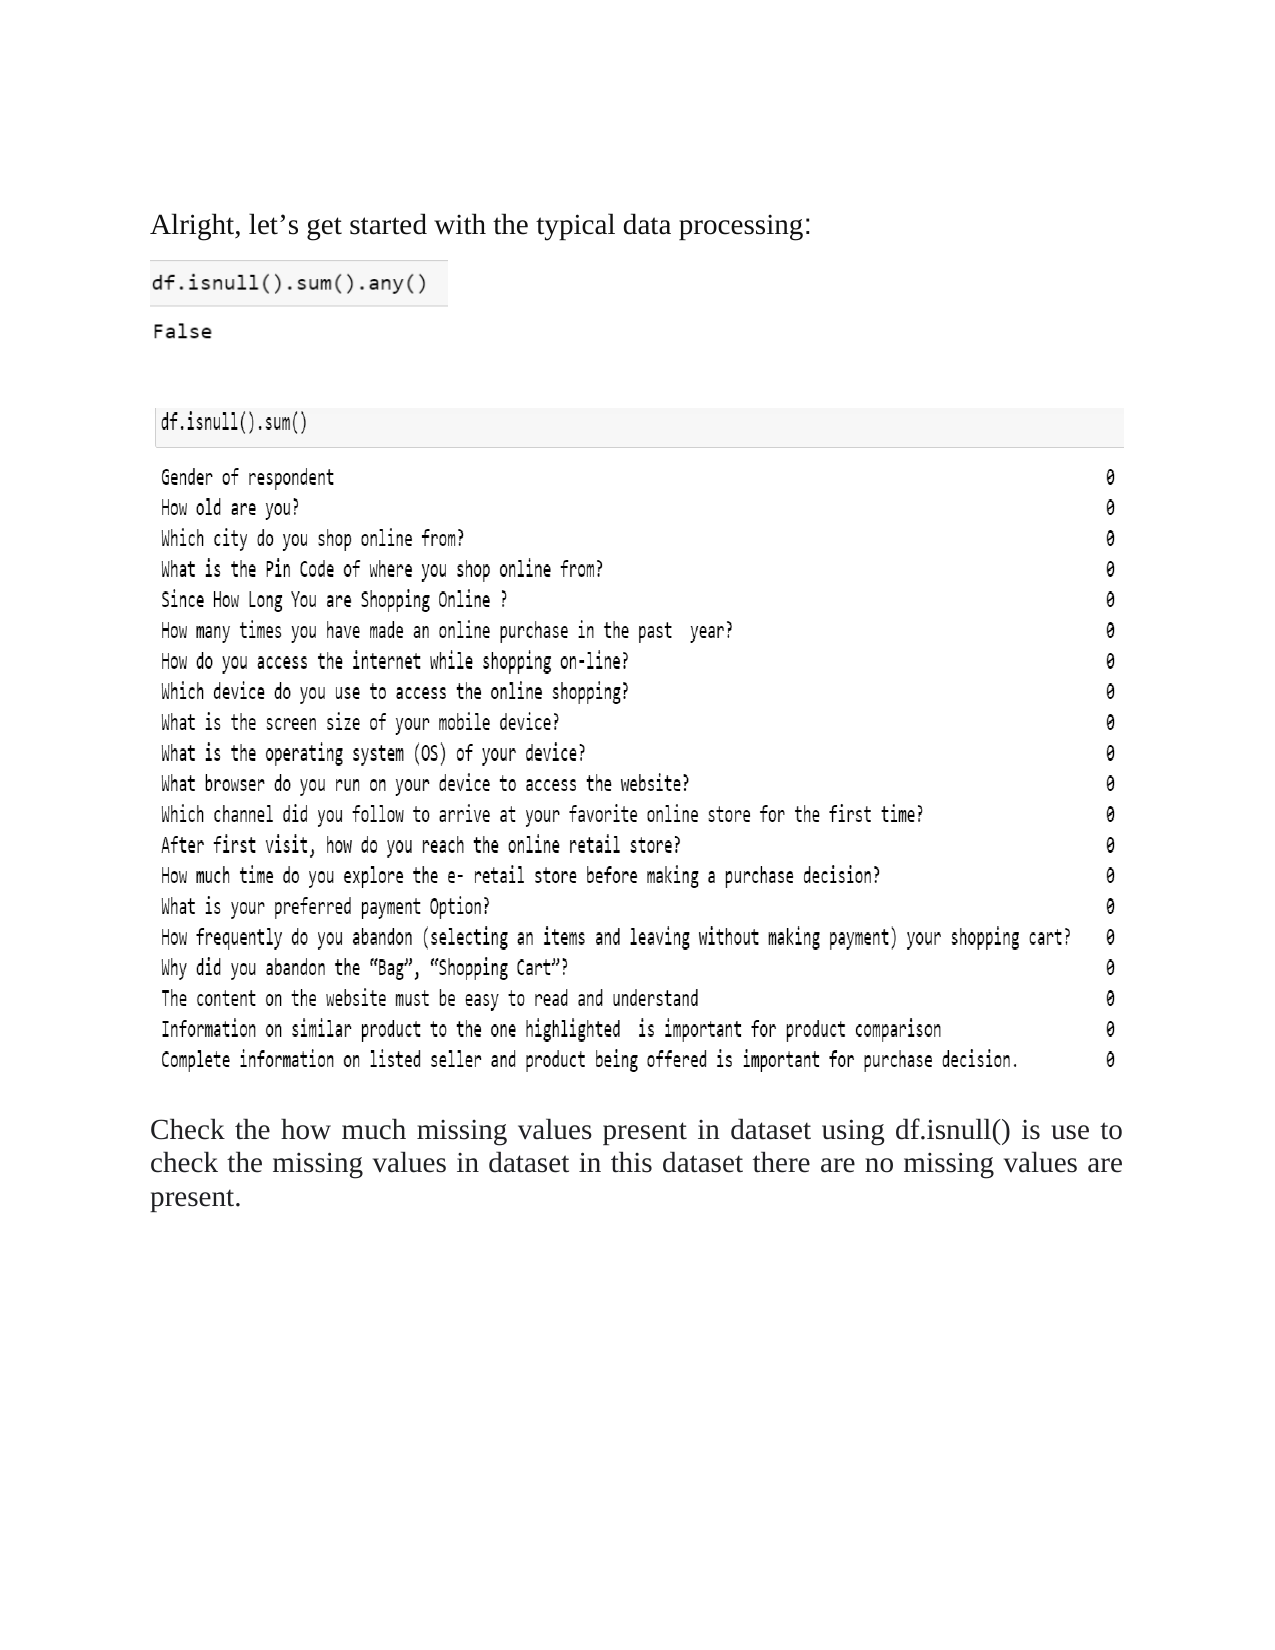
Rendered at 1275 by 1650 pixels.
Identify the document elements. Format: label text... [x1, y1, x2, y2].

text Check the how much missing values present in dataset using df.isnull() is use to check the missing values in dataset in this dataset there are no missing values are present. [150, 1112, 1125, 1213]
text Alright, let’s get started with the typical data processing: [150, 207, 1125, 241]
